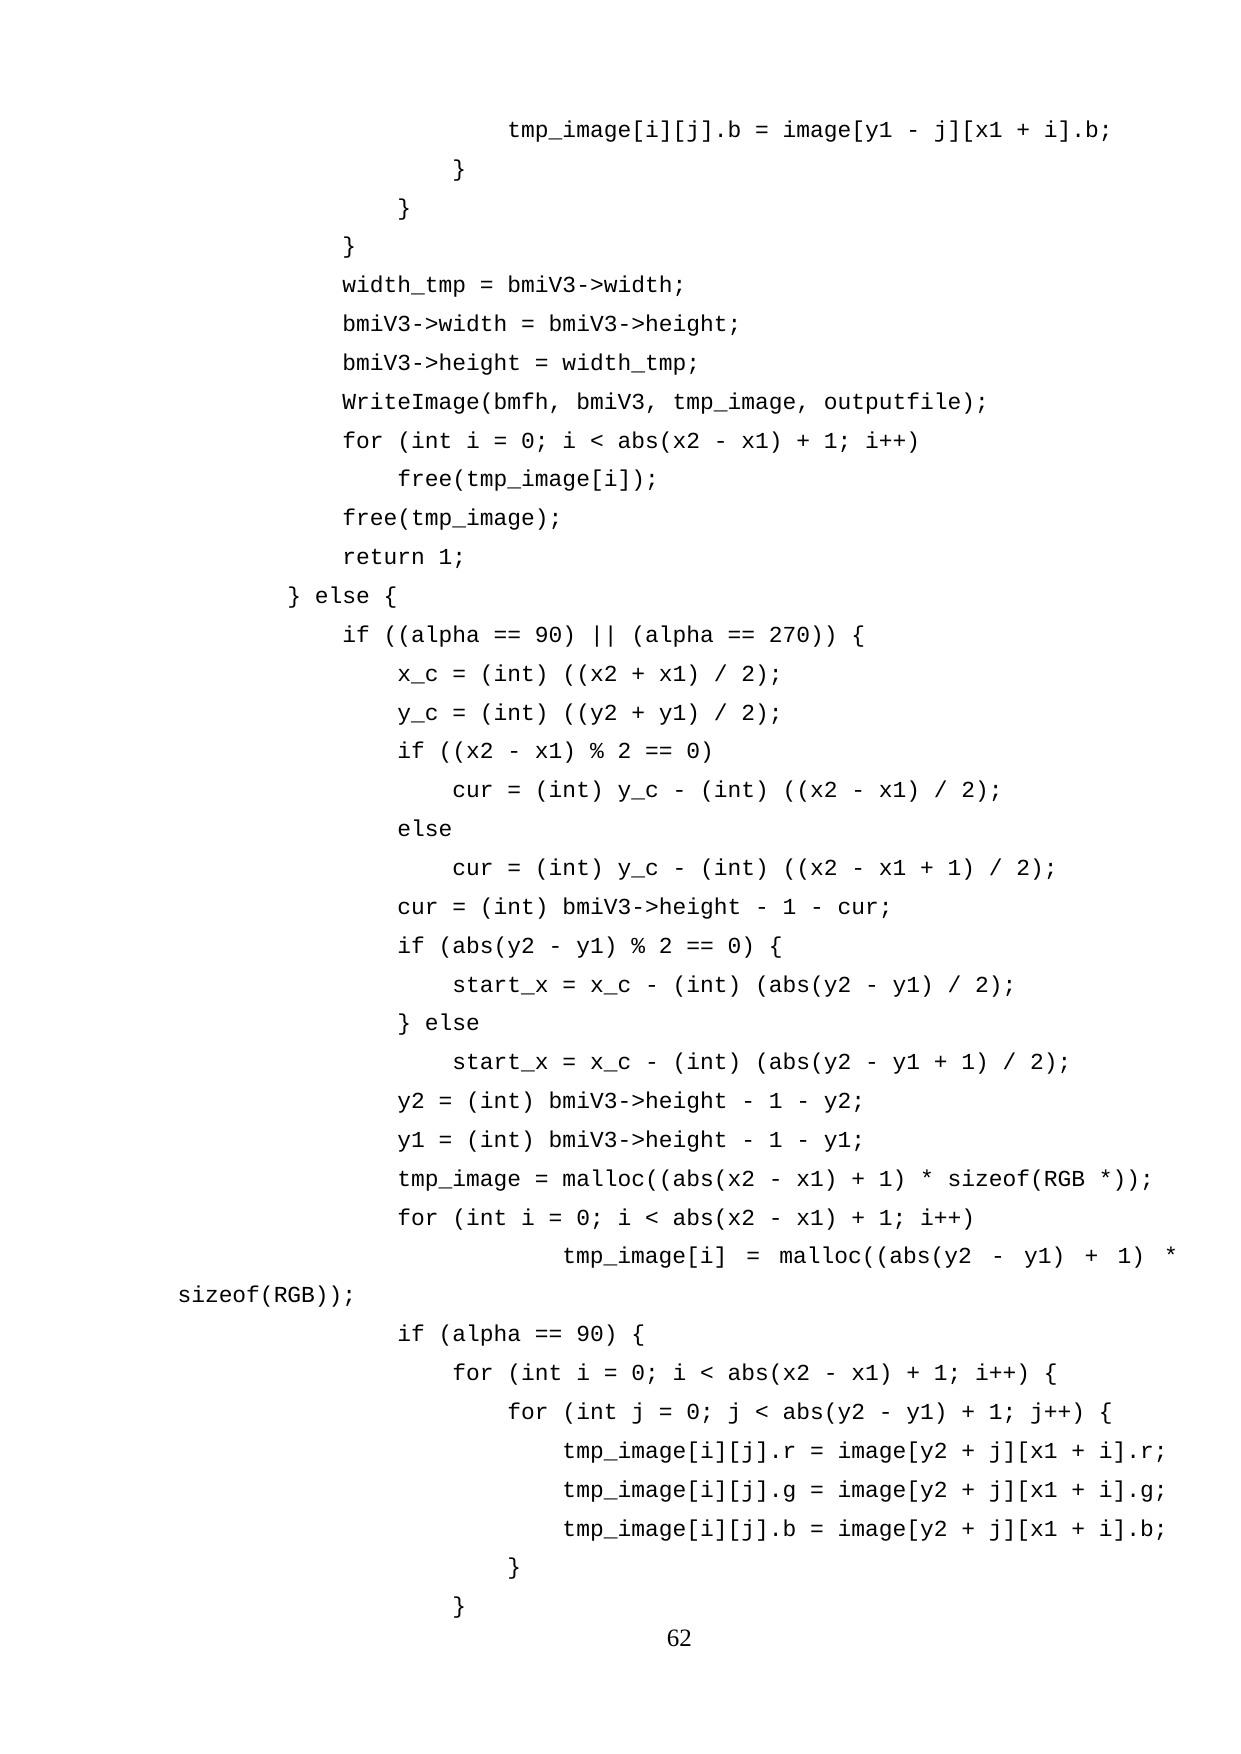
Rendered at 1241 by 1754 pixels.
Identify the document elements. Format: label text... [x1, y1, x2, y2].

text for (int i = 0; i < abs(x2 - x1) + 1; i++) [177, 429, 1181, 455]
text y_c = (int) ((y2 + y1) / 2); [177, 701, 1181, 727]
text x_c = (int) ((x2 + x1) / 2); [177, 662, 1181, 688]
text for (int i = 0; i < abs(x2 - x1) + 1; i++) { [177, 1361, 1181, 1387]
text return 1; [177, 546, 1181, 571]
text } else { [177, 584, 1181, 610]
text if (abs(y2 - y1) % 2 == 0) { [177, 934, 1181, 960]
text cur = (int) bmiV3->height - 1 - cur; [177, 895, 1181, 921]
text bmiV3->width = bmiV3->height; [177, 312, 1181, 338]
text } [177, 1594, 1181, 1621]
text if ((x2 - x1) % 2 == 0) [177, 740, 1181, 766]
text } [177, 196, 1181, 222]
text } [177, 1556, 1181, 1582]
text y2 = (int) bmiV3->height - 1 - y2; [177, 1089, 1181, 1115]
text WriteImage(bmfh, bmiV3, tmp_image, outputfile); [177, 390, 1181, 416]
text start_x = x_c - (int) (abs(y2 - y1) / 2); [177, 973, 1181, 999]
text if ((alpha == 90) || (alpha == 270)) { [177, 623, 1181, 649]
text tmp_image[i][j].b = image[y2 + j][x1 + i].b; [177, 1517, 1181, 1543]
text tmp_image[i][j].g = image[y2 + j][x1 + i].g; [177, 1478, 1181, 1504]
text } [177, 235, 1181, 261]
text } else [177, 1012, 1181, 1038]
text if (alpha == 90) { [177, 1323, 1181, 1348]
text for (int j = 0; j < abs(y2 - y1) + 1; j++) { [177, 1400, 1181, 1426]
text tmp_image = malloc((abs(x2 - x1) + 1) * sizeof(RGB *)); [177, 1167, 1181, 1193]
text } [177, 157, 1181, 183]
text y1 = (int) bmiV3->height - 1 - y1; [177, 1128, 1181, 1154]
text tmp_image[i][j].r = image[y2 + j][x1 + i].r; [177, 1439, 1181, 1465]
text bmiV3->height = width_tmp; [177, 351, 1181, 377]
text for (int i = 0; i < abs(x2 - x1) + 1; i++) [177, 1206, 1181, 1232]
text width_tmp = bmiV3->width; [177, 273, 1181, 299]
text free(tmp_image); [177, 507, 1181, 533]
text cur = (int) y_c - (int) ((x2 - x1) / 2); [177, 779, 1181, 804]
text else [177, 817, 1181, 843]
text free(tmp_image[i]); [177, 468, 1181, 494]
text tmp_image[i] = malloc((abs(y2 - y1) + 1) * sizeof(RGB)); [177, 1245, 1181, 1310]
text start_x = x_c - (int) (abs(y2 - y1 + 1) / 2); [177, 1051, 1181, 1077]
text cur = (int) y_c - (int) ((x2 - x1 + 1) / 2); [177, 856, 1181, 882]
text tmp_image[i][j].b = image[y1 - j][x1 + i].b; [177, 118, 1181, 144]
